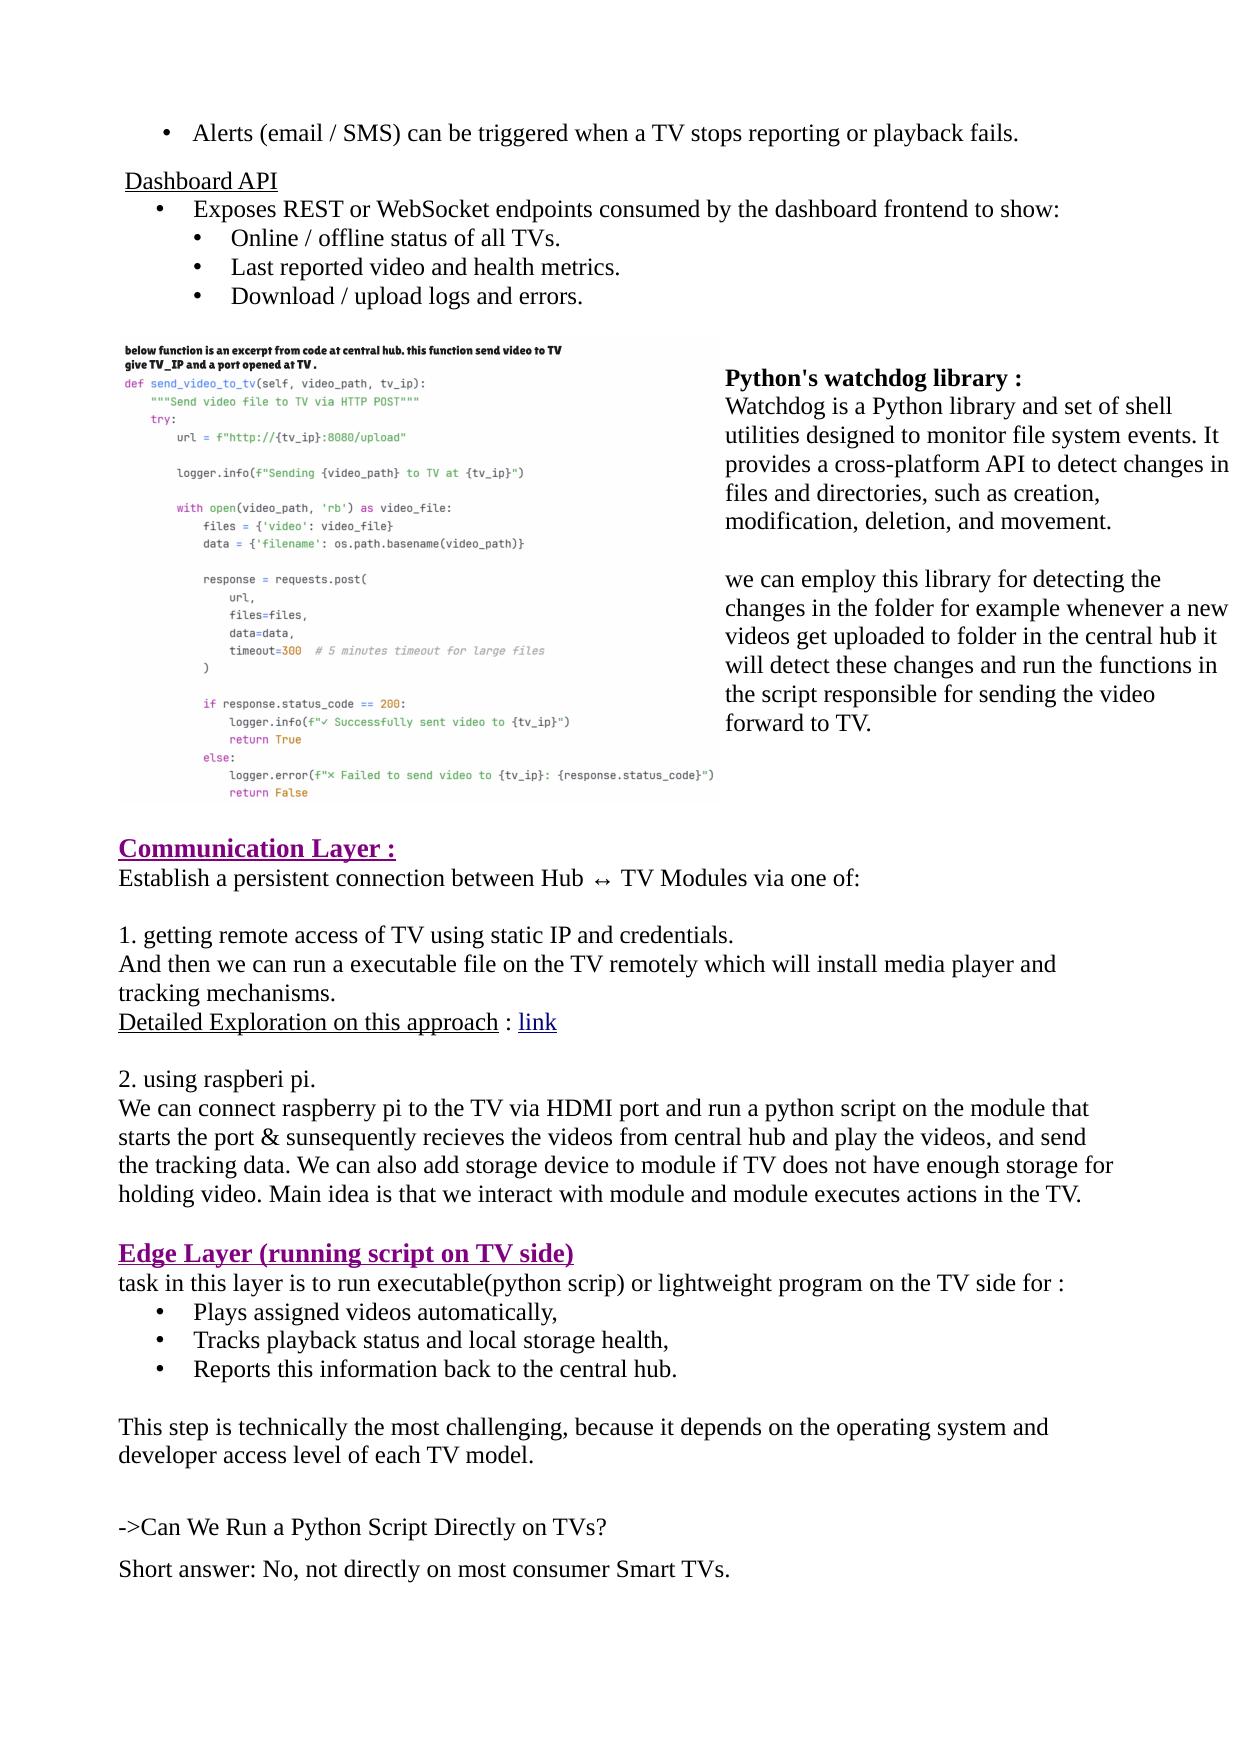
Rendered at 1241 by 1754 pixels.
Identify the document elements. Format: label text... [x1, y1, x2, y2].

list Download / upload logs and errors. [193, 281, 1122, 309]
text Communication Layer : [118, 832, 1122, 863]
list Plays assigned videos automatically, [156, 1297, 1122, 1325]
text 2. using raspberi pi. [118, 1064, 1122, 1093]
list Reports this information back to the central hub. [156, 1354, 1122, 1383]
text Detailed Exploration on this approach : link [118, 1007, 1122, 1036]
text Establish a persistent connection between Hub ↔ TV Modules via one of: [118, 863, 1122, 892]
text And then we can run a executable file on the TV remotely which will install media player and tracking mechanisms. [118, 949, 1122, 1007]
text This step is technically the most challenging, because it depends on the operating system and developer access level of each TV model. [118, 1412, 1122, 1469]
text Short answer: No, not directly on most consumer Smart TVs. [118, 1554, 1122, 1582]
list Last reported video and health metrics. [193, 252, 1122, 281]
text Edge Layer (running script on TV side) [118, 1237, 1122, 1268]
list Alerts (email / SMS) can be triggered when a TV stops reporting or playback fails. [162, 118, 1122, 147]
text task in this layer is to run executable(python scrip) or lightweight program on the TV side for : [118, 1268, 1122, 1297]
list Online / offline status of all TVs. [193, 223, 1122, 252]
text 1. getting remote access of TV using static IP and credentials. [118, 921, 1122, 949]
text Dashboard API [118, 166, 1122, 194]
list Exposes REST or WebSocket endpoints consumed by the dashboard frontend to show: [156, 194, 1122, 223]
subtitle ->Can We Run a Python Script Directly on TVs? [118, 1512, 1122, 1541]
text We can connect raspberry pi to the TV via HDMI port and run a python script on the module that starts the port & sunsequently recieves the videos from central hub and play the videos, and send the tracking data. We can also add storage device to module if TV does not have enough storage for holding video. Main idea is that we interact with module and module executes actions in the TV. [118, 1093, 1122, 1208]
picture [118, 338, 719, 804]
list Tracks playback status and local storage health, [156, 1325, 1122, 1354]
